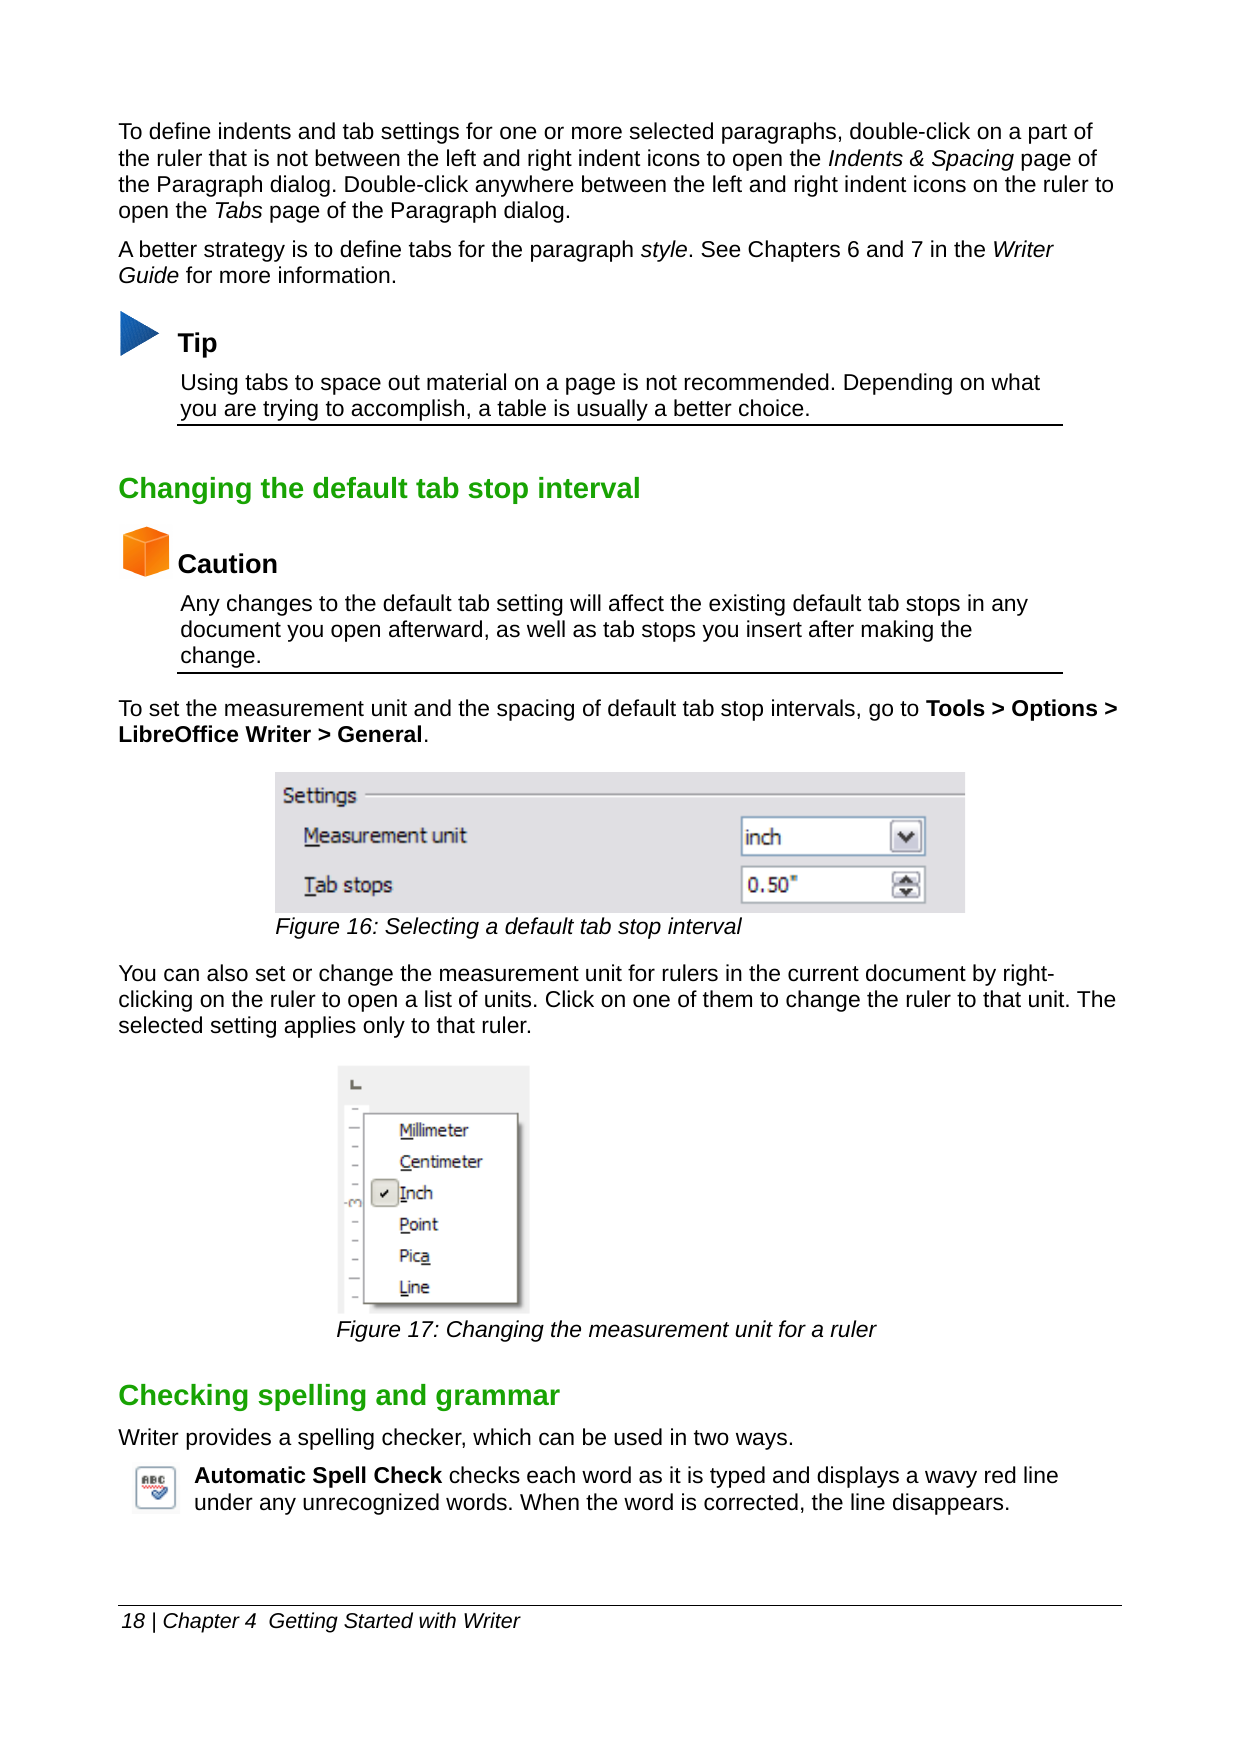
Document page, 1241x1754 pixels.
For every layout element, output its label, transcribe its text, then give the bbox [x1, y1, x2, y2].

table_header Automatic Spell Check checks each word as it is typed and displays a wavy red line under any unrecognized words. When the word is corrected, the line disappears. [194, 1463, 1122, 1528]
text To set the measurement unit and the spacing of default tab stop intervals, go to Tools > Options > LibreOffice Writer > General. [118, 695, 1122, 748]
subtitle Tip [118, 309, 1122, 358]
table_header [118, 1463, 194, 1528]
text A better strategy is to define tabs for the paragraph style. See Chapters 6 and 7 in the Writer Guide for more information. [118, 236, 1122, 289]
picture [275, 772, 966, 913]
text Writer provides a spelling checker, which can be used in two ways. [118, 1423, 1122, 1450]
picture [119, 524, 173, 579]
picture [336, 1063, 533, 1317]
text Any changes to the default tab setting will affect the existing default tab stops in any document you open afterward, as well as tab stops you insert after making the change. [177, 587, 1063, 672]
text Using tabs to space out material on a page is not recommended. Depending on what you are trying to accomplish, a table is usually a better choice. [177, 366, 1063, 424]
subtitle Changing the default tab stop interval [118, 471, 1122, 505]
subtitle Checking spelling and grammar [118, 1378, 1122, 1412]
picture [131, 1462, 181, 1514]
text Figure 17: Changing the measurement unit for a ruler [336, 1316, 904, 1343]
subtitle Caution [173, 524, 1122, 579]
text To define indents and tab settings for one or more selected paragraphs, double-click on a part of the ruler that is not between the left and right indent icons to open the Indents & Spacing page of the Paragraph dialog. Double-click anywhere between the left and right indent icons on the ruler to open the Tabs page of the Paragraph dialog. [118, 118, 1122, 223]
text Figure 16: Selecting a default tab stop interval [275, 913, 965, 939]
text You can also set or change the measurement unit for rulers in the current document by right-clicking on the ruler to open a list of units. Click on one of them to change the ruler to that unit. The selected setting applies only to that ruler. [118, 959, 1122, 1039]
